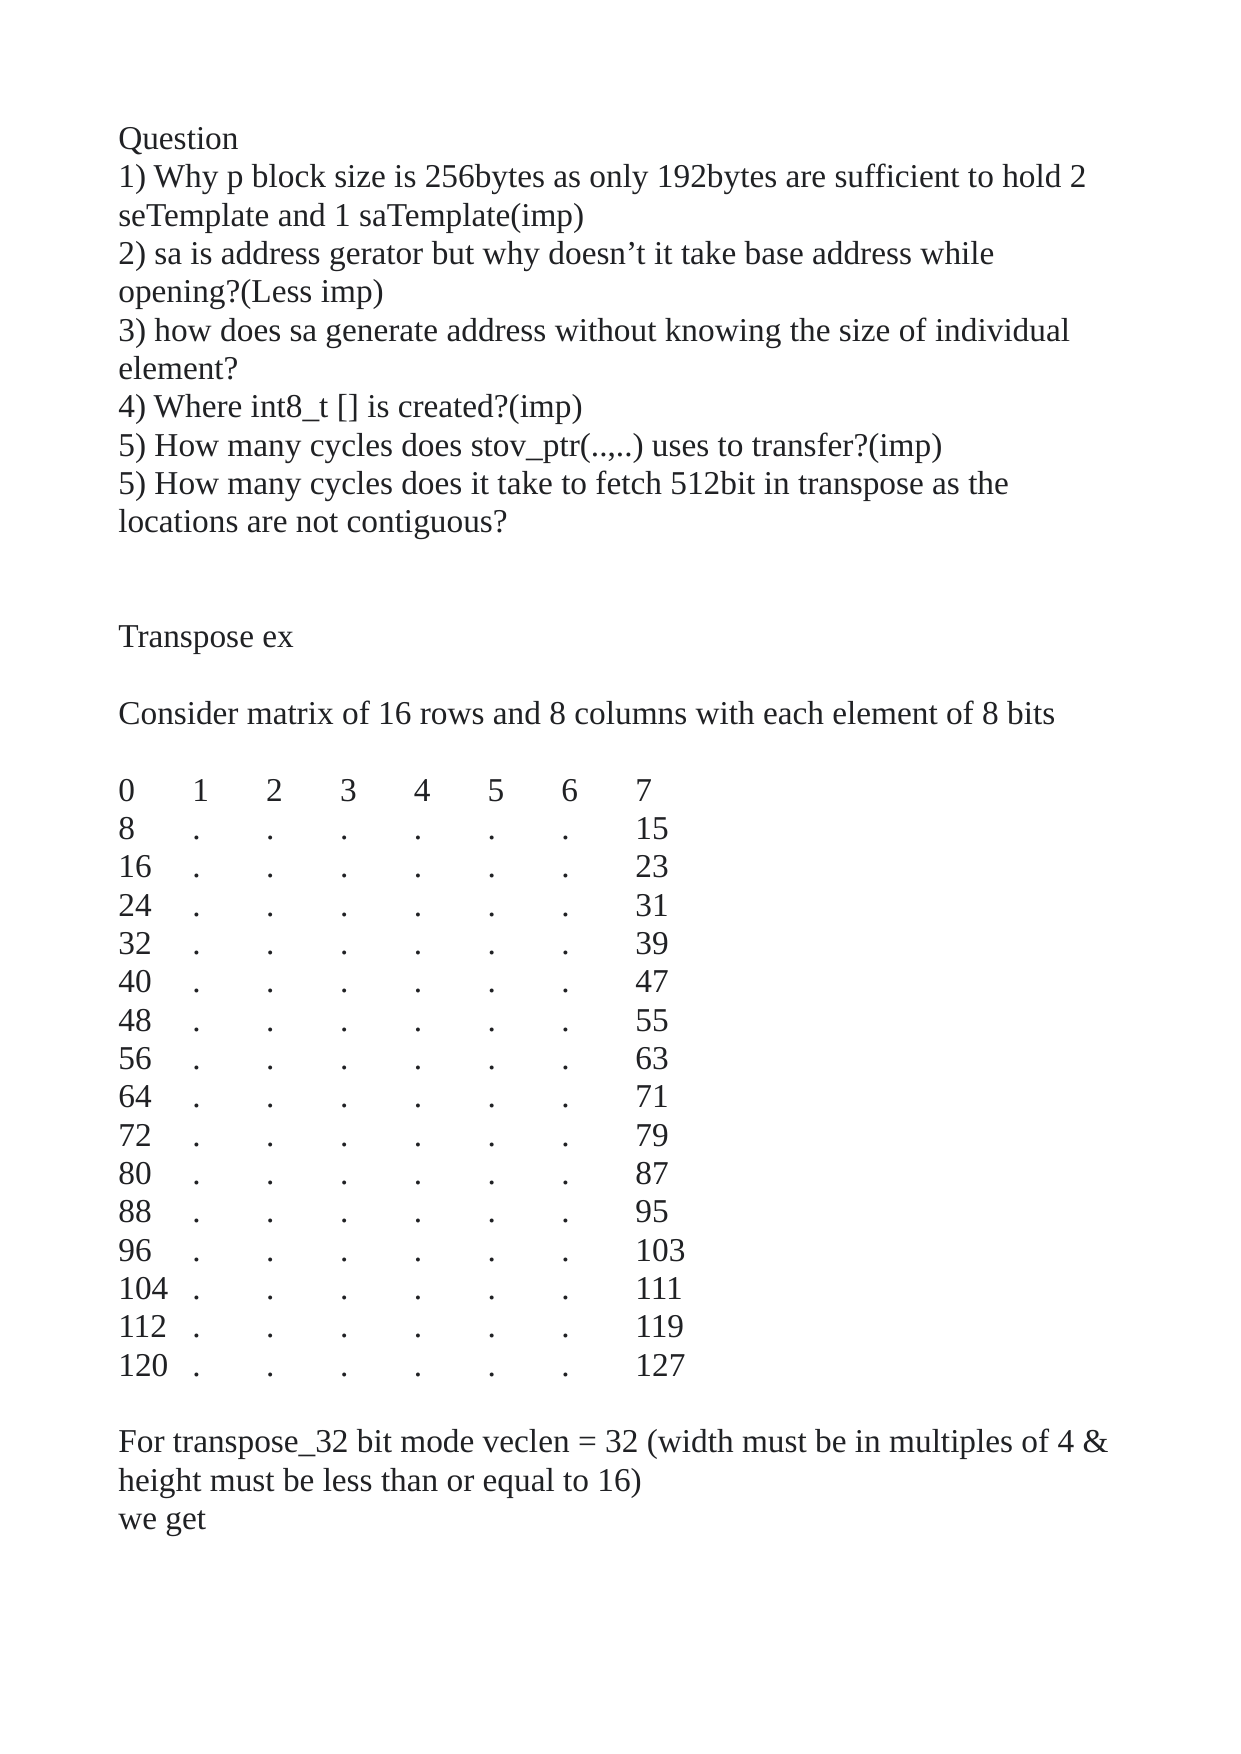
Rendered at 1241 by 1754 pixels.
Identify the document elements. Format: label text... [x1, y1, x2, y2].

text we get [118, 1498, 1122, 1536]
text 2) sa is address gerator but why doesn’t it take base address while opening?(Less imp) [118, 233, 1122, 310]
text 1) Why p block size is 256bytes as only 192bytes are sufficient to hold 2 seTemplate and 1 saTemplate(imp) [118, 156, 1122, 233]
text 8 . . . . . . 15 [118, 808, 1122, 846]
text 24 . . . . . . 31 [118, 885, 1122, 923]
text For transpose_32 bit mode veclen = 32 (width must be in multiples of 4 & height must be less than or equal to 16) [118, 1421, 1122, 1498]
text 4) Where int8_t [] is created?(imp) [118, 386, 1122, 425]
text 40 . . . . . . 47 [118, 961, 1122, 1000]
text 72 . . . . . . 79 [118, 1115, 1122, 1153]
text 5) How many cycles does stov_ptr(..,..) uses to transfer?(imp) [118, 425, 1122, 463]
text 56 . . . . . . 63 [118, 1038, 1122, 1076]
text 104 . . . . . . 111 [118, 1268, 1122, 1306]
text 5) How many cycles does it take to fetch 512bit in transpose as the locations are not contiguous? [118, 463, 1122, 540]
text 16 . . . . . . 23 [118, 846, 1122, 885]
text 120 . . . . . . 127 [118, 1345, 1122, 1383]
text 3) how does sa generate address without knowing the size of individual element? [118, 310, 1122, 386]
text 88 . . . . . . 95 [118, 1191, 1122, 1230]
text Transpose ex [118, 616, 1122, 655]
text 80 . . . . . . 87 [118, 1153, 1122, 1191]
text Consider matrix of 16 rows and 8 columns with each element of 8 bits [118, 693, 1122, 731]
text 32 . . . . . . 39 [118, 923, 1122, 961]
text Question [118, 118, 1122, 156]
text 48 . . . . . . 55 [118, 1000, 1122, 1038]
text 96 . . . . . . 103 [118, 1230, 1122, 1268]
text 112 . . . . . . 119 [118, 1306, 1122, 1345]
text 64 . . . . . . 71 [118, 1076, 1122, 1115]
text 0 1 2 3 4 5 6 7 [118, 770, 1122, 808]
